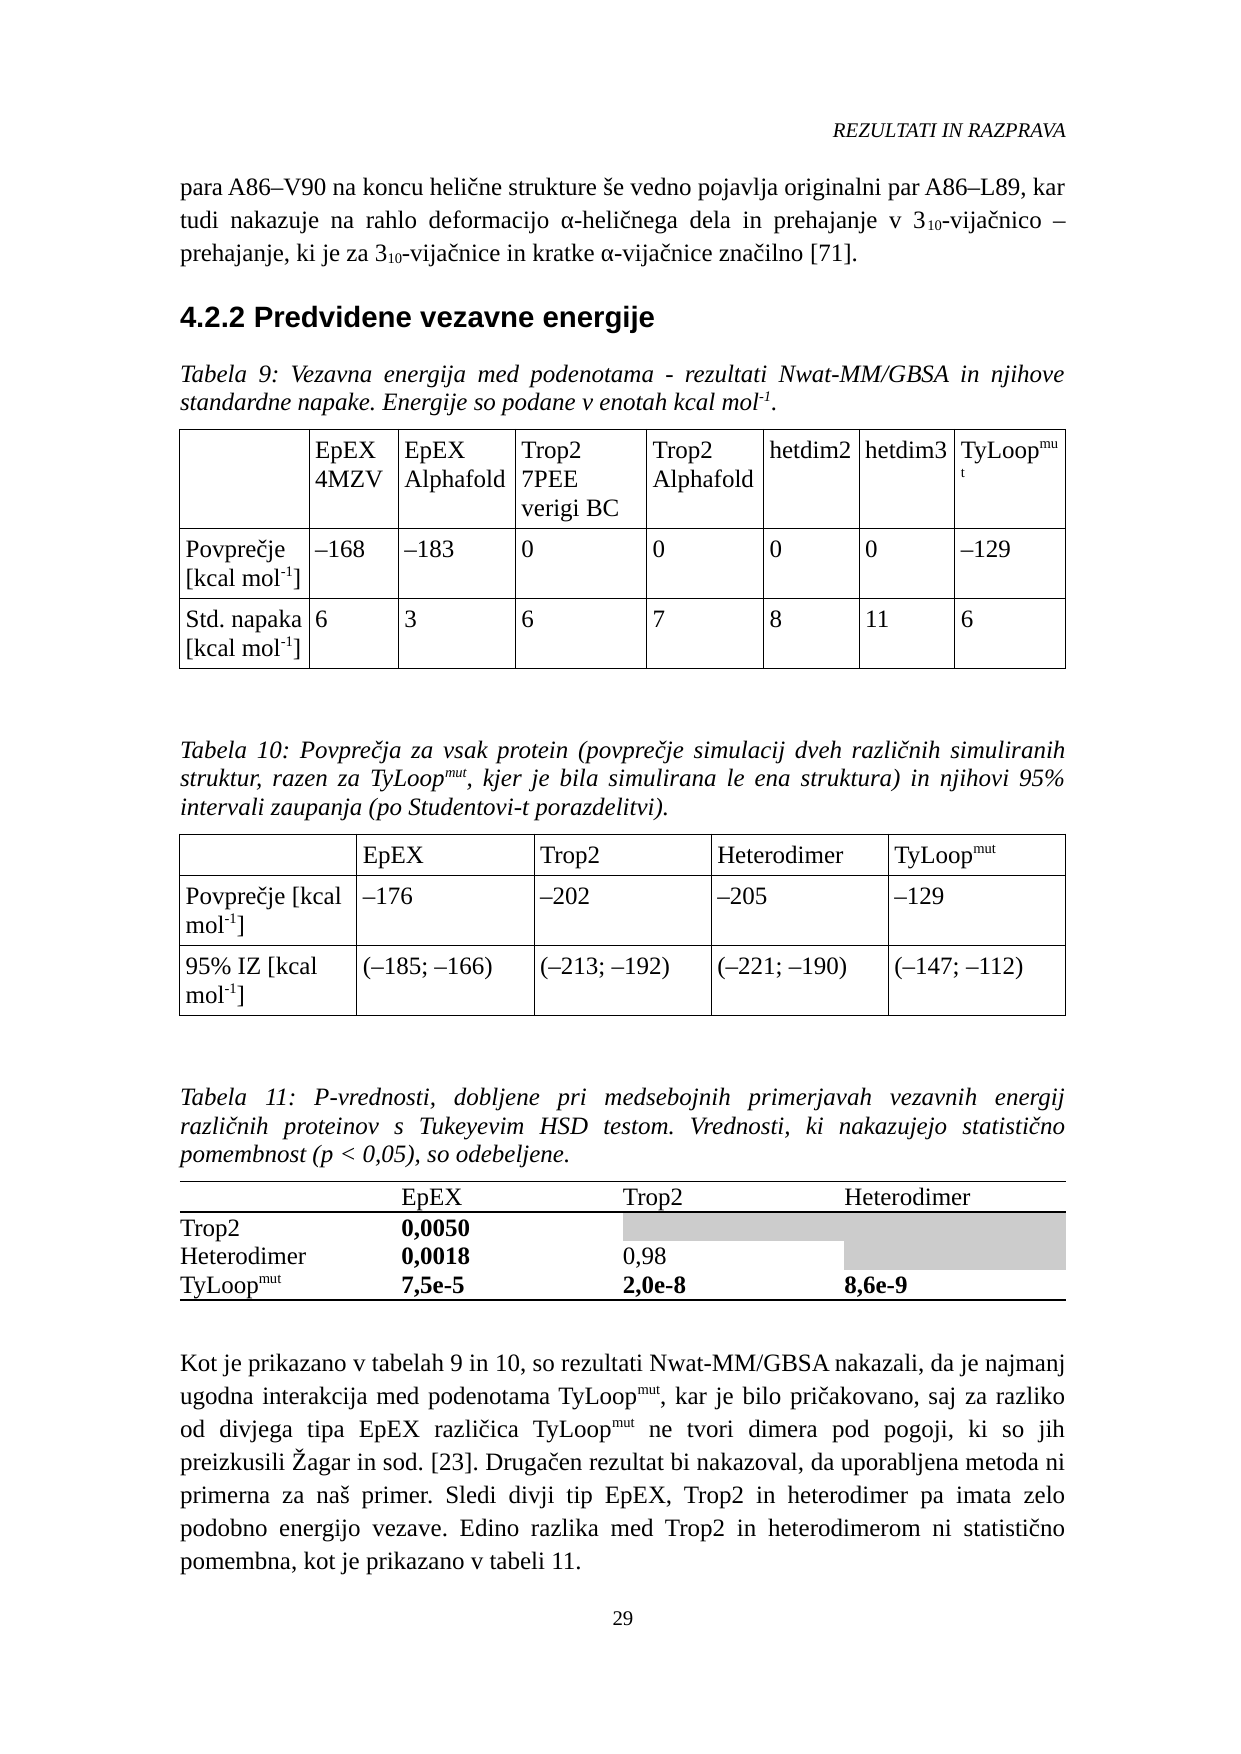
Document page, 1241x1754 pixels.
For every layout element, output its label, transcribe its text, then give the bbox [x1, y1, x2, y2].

table_cell –202 [535, 876, 711, 945]
text para A86–V90 na koncu helične strukture še vedno pojavlja originalni par A86–L89, kar tudi nakazuje na rahlo deformacijo α-heličnega dela in prehajanje v 310-vijačnico – prehajanje, ki je za 310-vijačnice in kratke α-vijačnice značilno [71]. [180, 172, 1066, 266]
table_cell Trop2 [180, 1213, 401, 1241]
table_cell [844, 1241, 1066, 1270]
table_header EpEX 4MZV [310, 430, 398, 527]
table_cell Povprečje [kcal mol-1] [180, 529, 309, 597]
text Tabela 10: Povprečja za vsak protein (povprečje simulacij dveh različnih simuliranih struktur, razen za TyLoopmut, kjer je bila simulirana le ena struktura) in njihovi 95% intervali zaupanja (po Studentovi-t porazdelitvi). [180, 735, 1066, 821]
table_cell 0 [860, 529, 954, 597]
table_cell [623, 1213, 844, 1241]
table_cell 0 [647, 529, 763, 597]
text Tabela 11: P-vrednosti, dobljene pri medsebojnih primerjavah vezavnih energij različnih proteinov s Tukeyevim HSD testom. Vrednosti, ki nakazujejo statistično pomembnost (p < 0,05), so odebeljene. [180, 1082, 1066, 1168]
table_header EpEX [357, 835, 534, 875]
table_header Trop2 [623, 1182, 844, 1211]
table_cell 7,5e-5 [401, 1270, 623, 1299]
table_cell –176 [357, 876, 534, 945]
table_header [180, 430, 309, 527]
table_cell 6 [310, 599, 398, 667]
table_header hetdim3 [860, 430, 954, 527]
table_header Heterodimer [712, 835, 888, 875]
table_cell Povprečje [kcal mol-1] [180, 876, 356, 945]
table_cell 11 [860, 599, 954, 667]
text Kot je prikazano v tabelah 9 in 10, so rezultati Nwat-MM/GBSA nakazali, da je najmanj ugodna interakcija med podenotama TyLoopmut, kar je bilo pričakovano, saj za razliko od divjega tipa EpEX različica TyLoopmut ne tvori dimera pod pogoji, ki so jih preizkusili Žagar in sod. [23]. Drugačen rezultat bi nakazoval, da uporabljena metoda ni primerna za naš primer. Sledi divji tip EpEX, Trop2 in heterodimer pa imata zelo podobno energijo vezave. Edino razlika med Trop2 in heterodimerom ni statistično pomembna, kot je prikazano v tabeli 11. [180, 1348, 1066, 1575]
table_header [180, 1182, 401, 1211]
table_header hetdim2 [764, 430, 859, 527]
table_cell 8,6e-9 [844, 1270, 1066, 1299]
table_cell 6 [955, 599, 1065, 667]
table_cell 2,0e-8 [623, 1270, 844, 1299]
table_cell –205 [712, 876, 888, 945]
table_cell 0,98 [623, 1241, 844, 1270]
subtitle Predvidene vezavne energije [180, 300, 1066, 334]
table_cell –129 [889, 876, 1065, 945]
table_cell –183 [399, 529, 515, 597]
table_cell 7 [647, 599, 763, 667]
table_header Trop2 7PEE verigi BC [516, 430, 646, 527]
table_cell Heterodimer [180, 1241, 401, 1270]
table_cell 0,0018 [401, 1241, 623, 1270]
table_cell (–185; –166) [357, 946, 534, 1015]
table_cell Std. napaka [kcal mol-1] [180, 599, 309, 667]
table_cell 8 [764, 599, 859, 667]
table_header EpEX [401, 1182, 623, 1211]
table_header Trop2 Alphafold [647, 430, 763, 527]
table_cell 0,0050 [401, 1213, 623, 1241]
table_cell TyLoopmut [180, 1270, 401, 1299]
table_header Trop2 [535, 835, 711, 875]
table_header EpEX Alphafold [399, 430, 515, 527]
table_cell 6 [516, 599, 646, 667]
table_header TyLoopmut [955, 430, 1065, 527]
table_cell [844, 1213, 1066, 1241]
table_cell –129 [955, 529, 1065, 597]
table_cell 0 [516, 529, 646, 597]
table_header Heterodimer [844, 1182, 1066, 1211]
table_cell 3 [399, 599, 515, 667]
table_cell 0 [764, 529, 859, 597]
table_cell –168 [310, 529, 398, 597]
table_header [180, 835, 356, 875]
table_cell 95% IZ [kcal mol-1] [180, 946, 356, 1015]
table_header TyLoopmut [889, 835, 1065, 875]
table_cell (–221; –190) [712, 946, 888, 1015]
table_cell (–213; –192) [535, 946, 711, 1015]
text Tabela 9: Vezavna energija med podenotama - rezultati Nwat-MM/GBSA in njihove standardne napake. Energije so podane v enotah kcal mol-1. [180, 359, 1066, 416]
table_cell (–147; –112) [889, 946, 1065, 1015]
